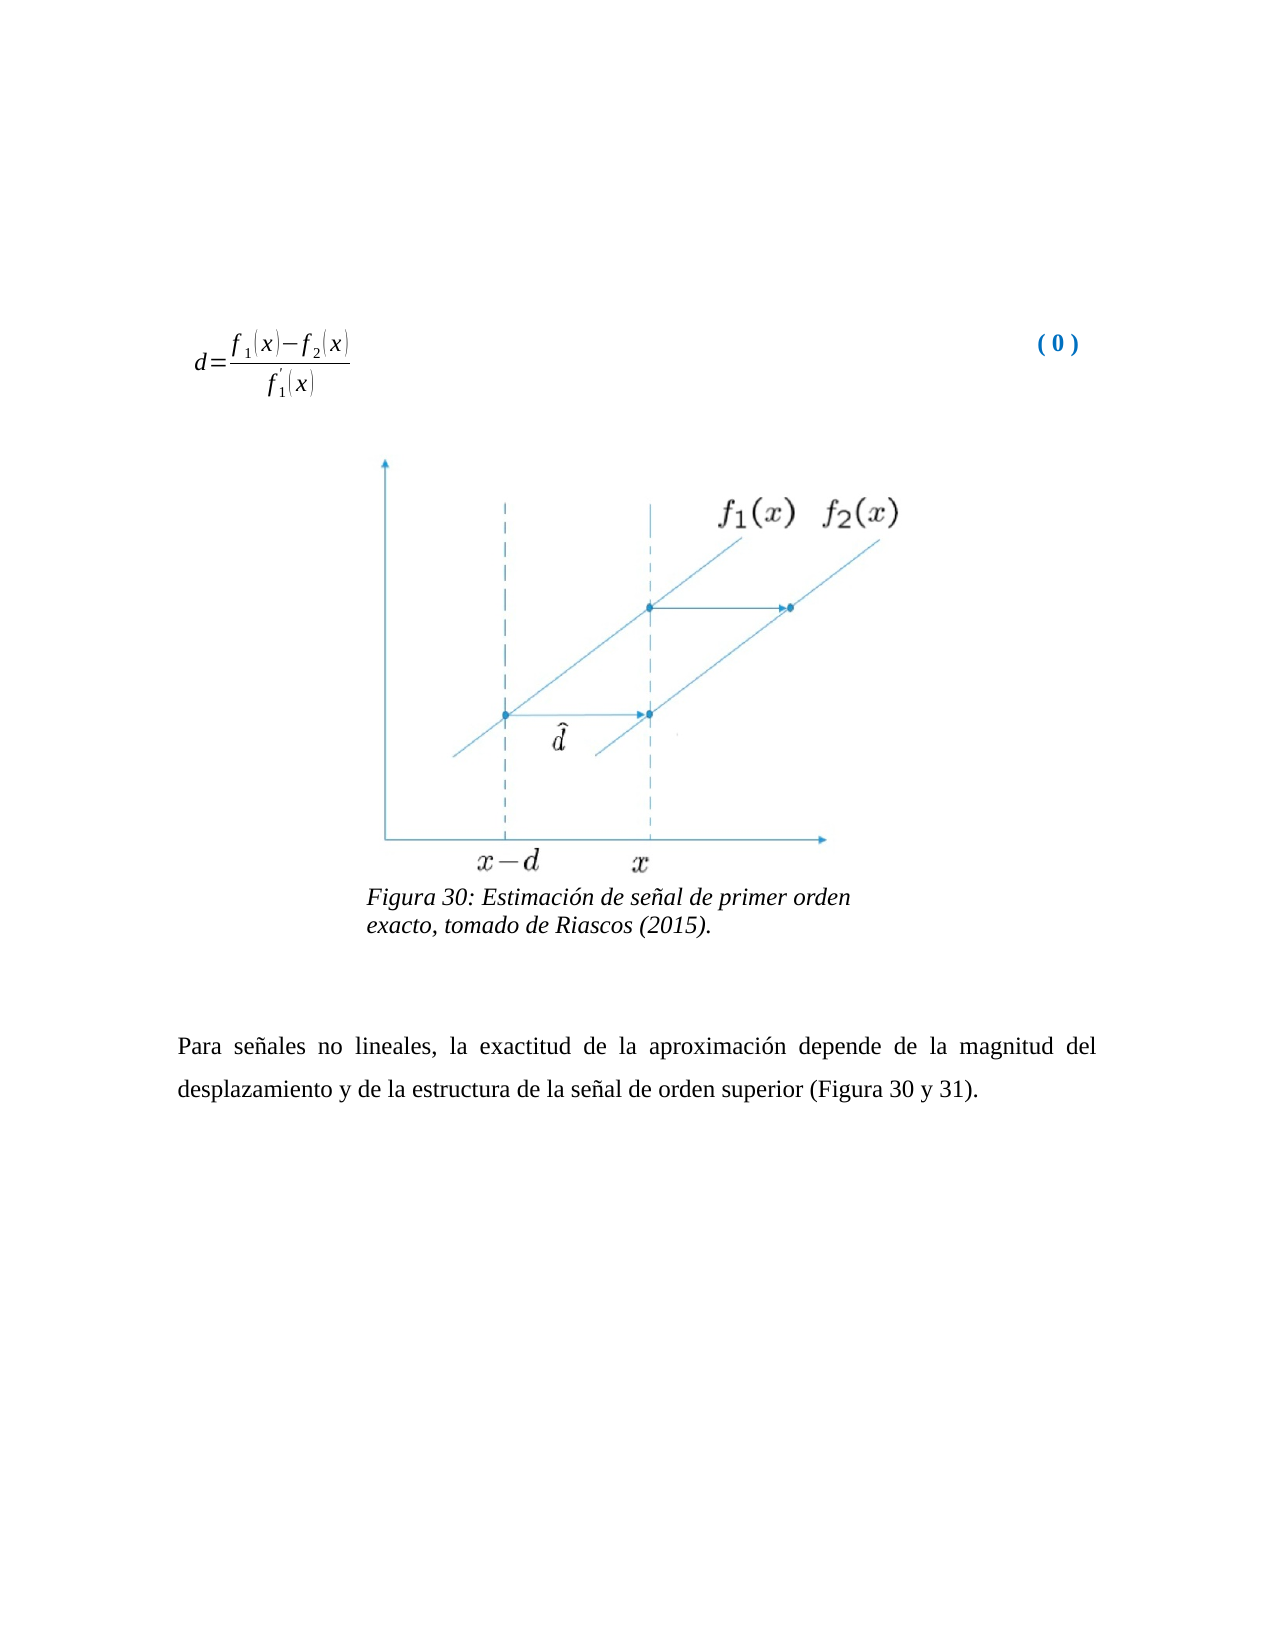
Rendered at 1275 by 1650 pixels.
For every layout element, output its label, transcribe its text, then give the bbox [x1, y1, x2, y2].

picture [366, 441, 903, 877]
table_header ( 0 ) [1026, 329, 1128, 400]
table_header [165, 329, 1026, 400]
text Figura 30: Estimación de señal de primer orden exacto, tomado de Riascos (2015). [366, 877, 902, 939]
text Para señales no lineales, la exactitud de la aproximación depende de la magnitud del desplazamiento y de la estructura de la señal de orden superior (Figura 30 y 31). [177, 1031, 1098, 1103]
